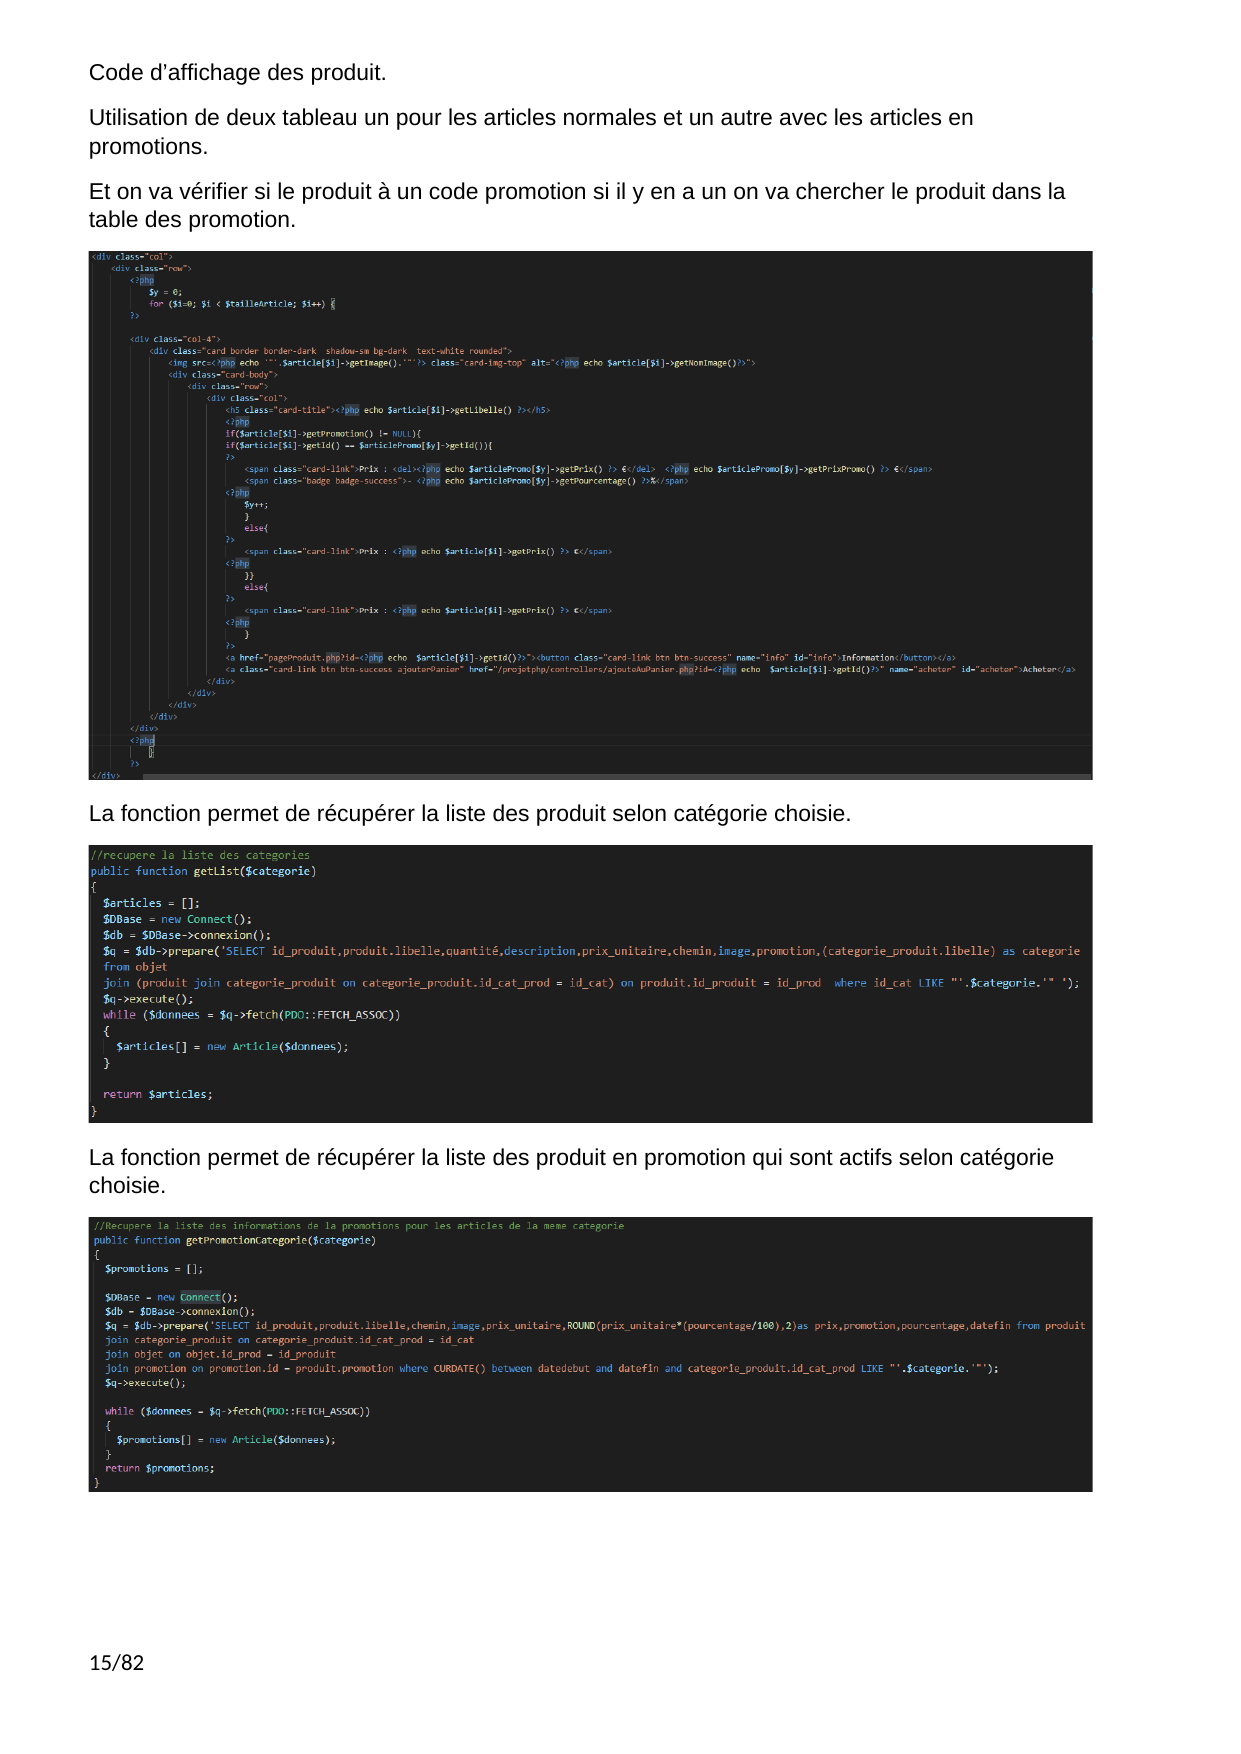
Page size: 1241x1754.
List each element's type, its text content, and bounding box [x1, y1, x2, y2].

picture [88, 1217, 1093, 1492]
text Et on va vérifier si le produit à un code promotion si il y en a un on va chercher le produit dans la table des promotion. [89, 178, 1092, 232]
text La fonction permet de récupérer la liste des produit en promotion qui sont actifs selon catégorie choisie. [89, 1123, 1092, 1198]
text Code d’affichage des produit. [89, 59, 1092, 85]
picture [88, 845, 1093, 1123]
text Utilisation de deux tableau un pour les articles normales et un autre avec les articles en promotions. [89, 104, 1092, 159]
text La fonction permet de récupérer la liste des produit selon catégorie choisie. [89, 780, 1092, 826]
picture [88, 251, 1093, 780]
